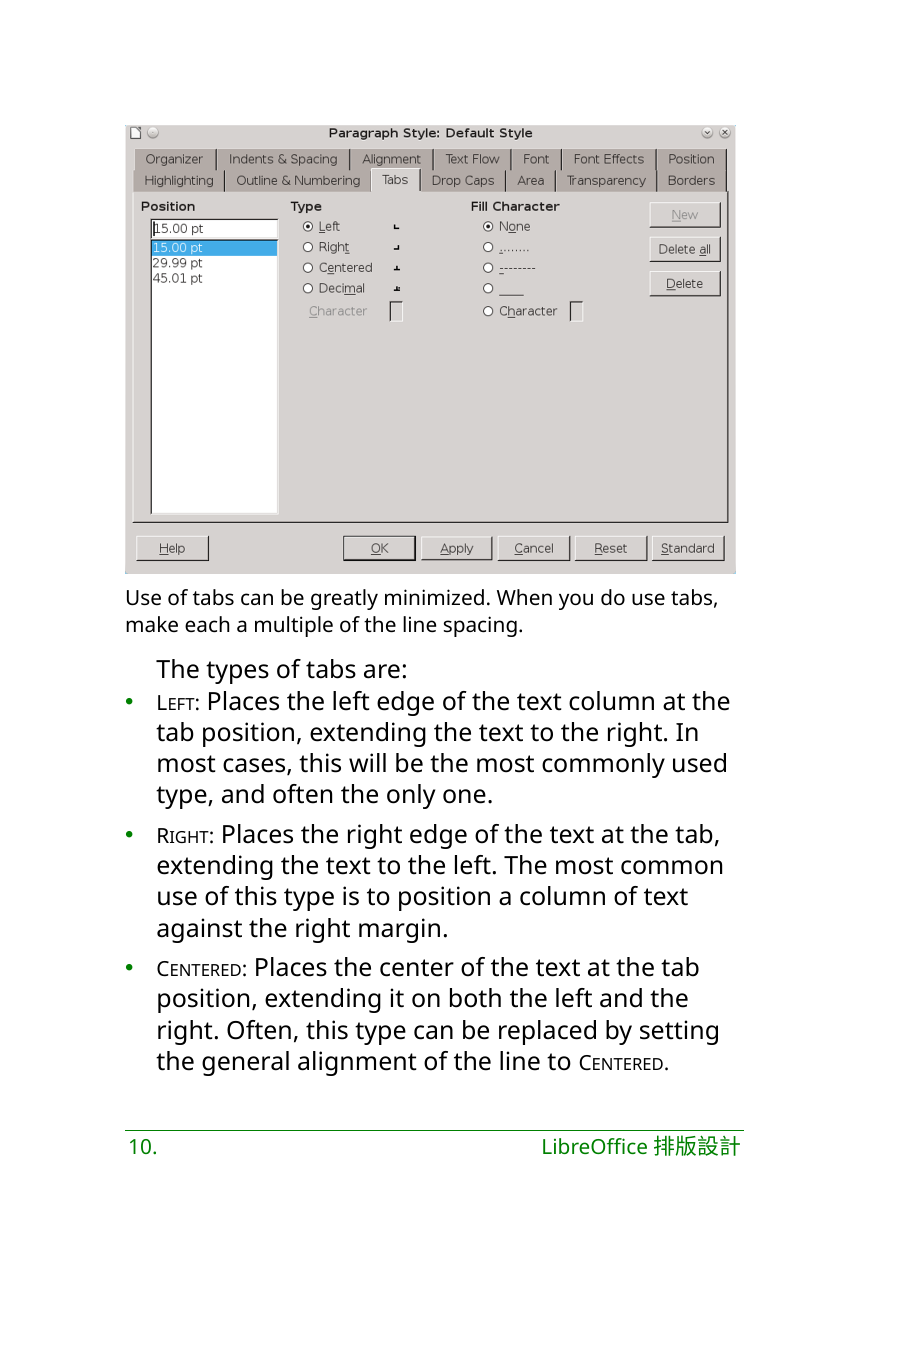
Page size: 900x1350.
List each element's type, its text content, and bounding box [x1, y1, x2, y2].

table_header [125, 125, 744, 576]
text The types of tabs are: [125, 654, 744, 685]
list Left: Places the left edge of the text column at the tab position, extending the text to the right. In most cases, this will be the most commonly used type, and often the only one. [125, 685, 744, 810]
list Right: Places the right edge of the text at the tab, extending the text to the left. The most common use of this type is to position a column of text against the right margin. [125, 818, 744, 943]
picture [125, 125, 736, 574]
list Centered: Places the center of the text at the tab position, extending it on both the left and the right. Often, this type can be replaced by setting the general alignment of the line to Centered. [125, 952, 744, 1077]
table_cell Use of tabs can be greatly minimized. When you do use tabs, make each a multiple of the line spacing. [125, 576, 744, 638]
